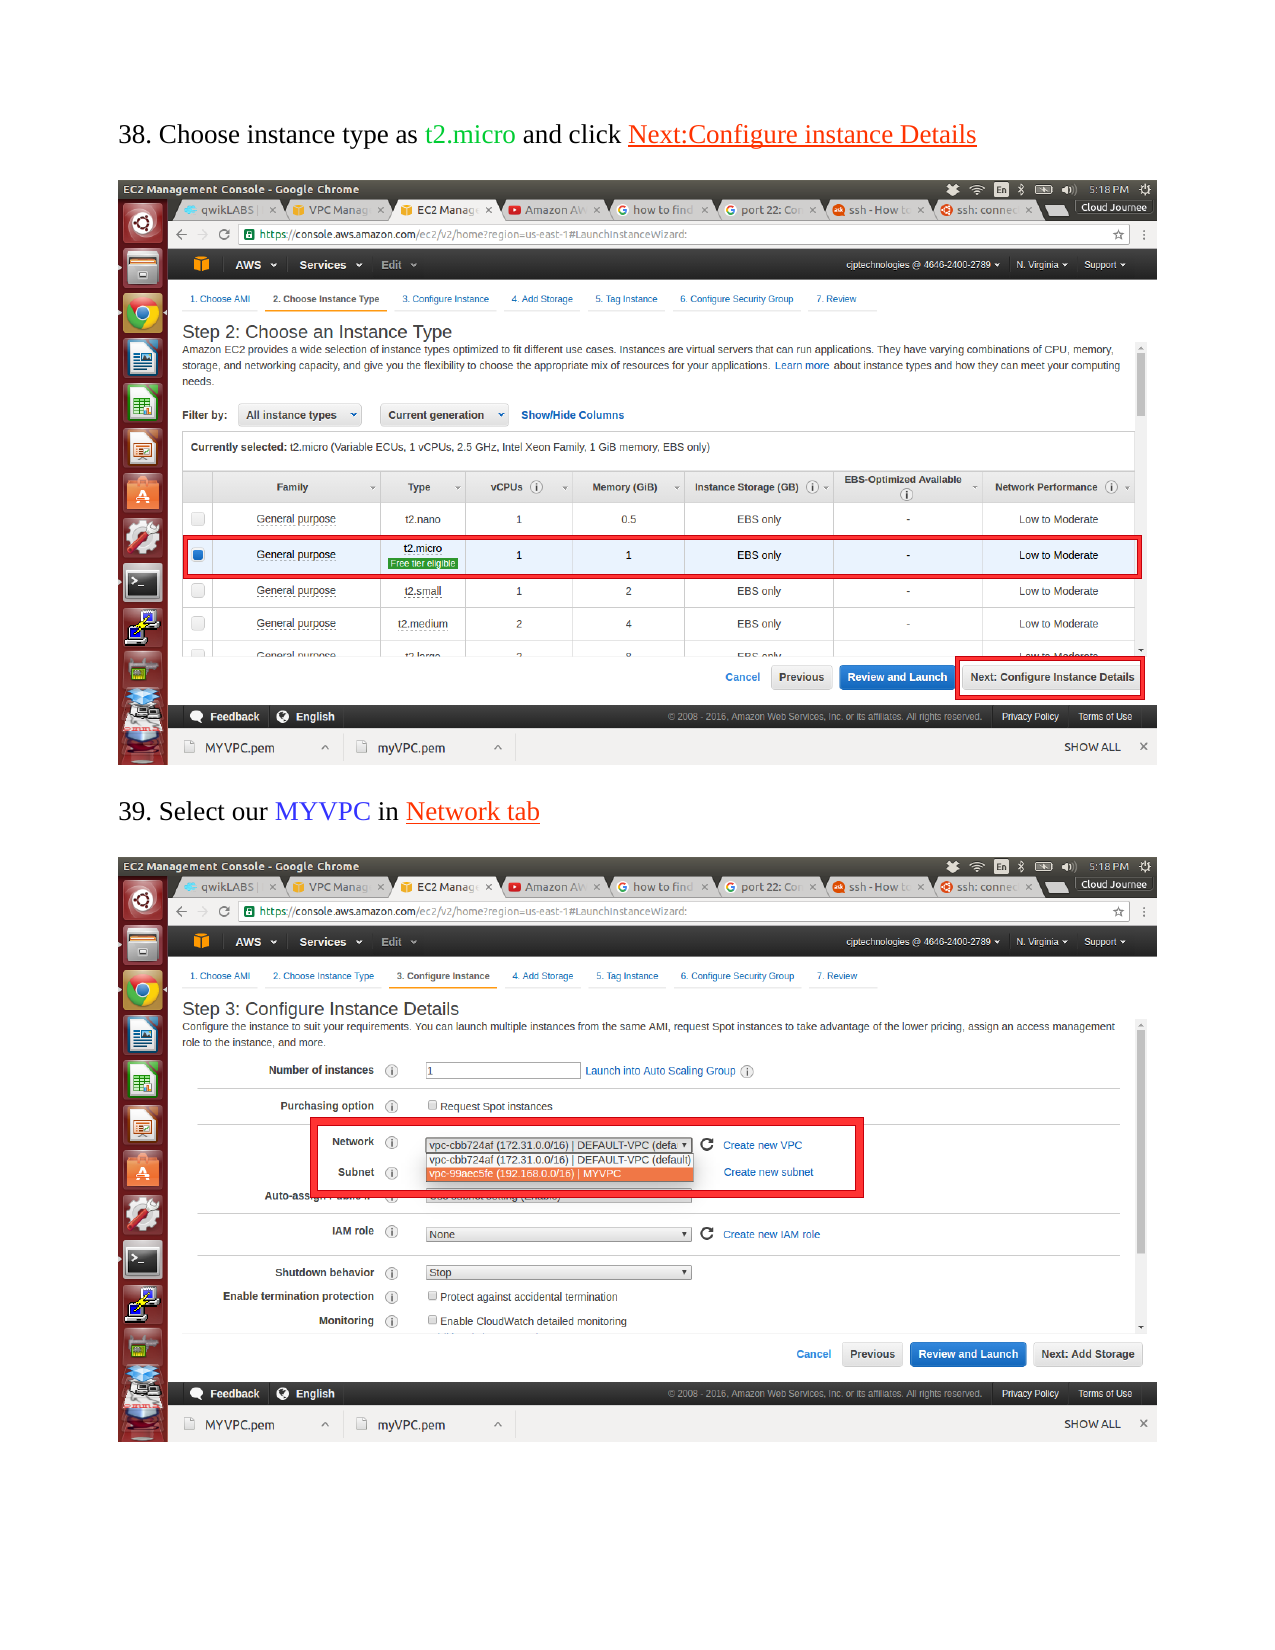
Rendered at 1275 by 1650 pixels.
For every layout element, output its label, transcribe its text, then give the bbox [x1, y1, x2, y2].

picture [118, 857, 1157, 1442]
text 39. Select our MYVPC in Network tab [118, 796, 1157, 827]
picture [118, 180, 1157, 765]
text 38. Choose instance type as t2.micro and click Next:Configure instance Details [118, 118, 1157, 149]
